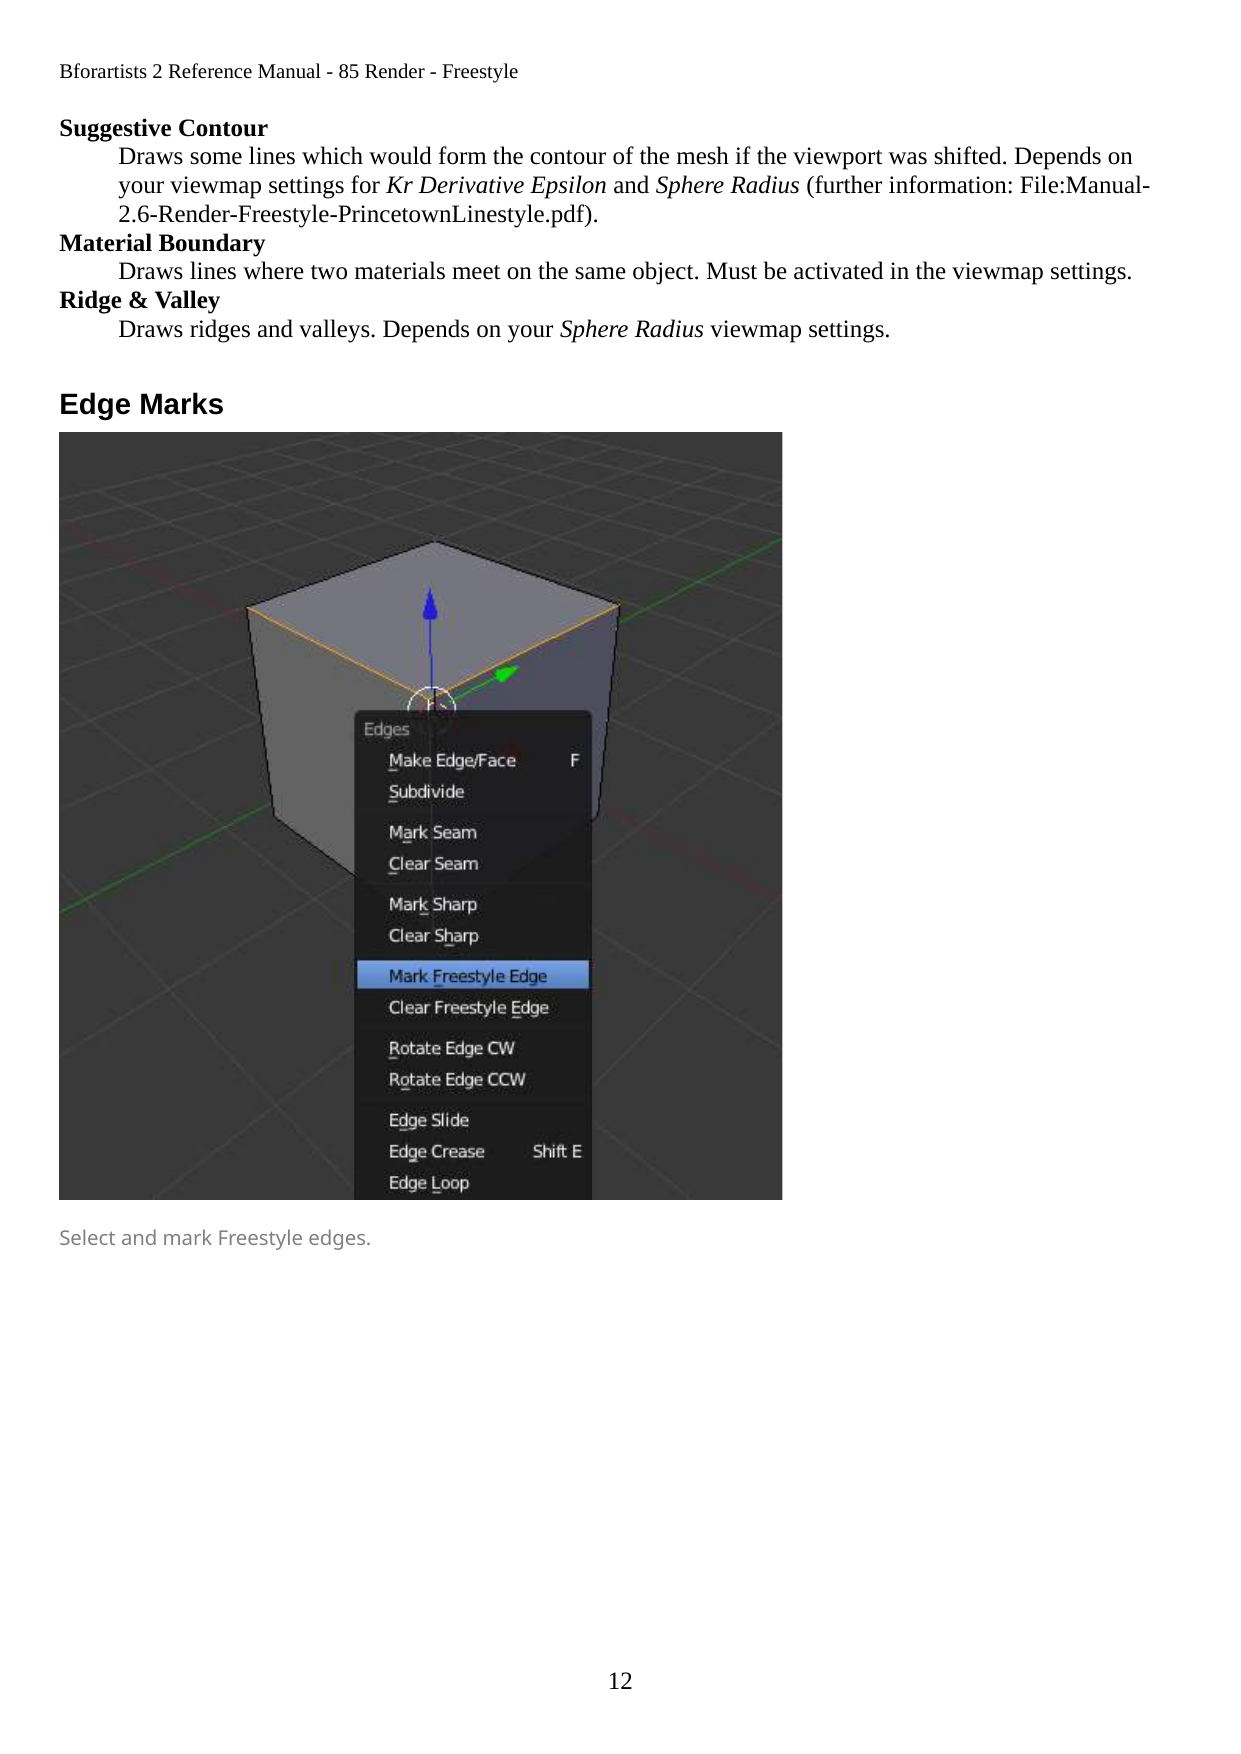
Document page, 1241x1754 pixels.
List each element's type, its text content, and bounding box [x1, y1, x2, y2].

subtitle Material Boundary [59, 228, 1181, 256]
text Select and mark Freestyle edges. [59, 1220, 1181, 1252]
list Draws lines where two materials meet on the same object. Must be activated in the viewmap settings. [118, 256, 1181, 285]
list Draws ridges and valleys. Depends on your Sphere Radius viewmap settings. [118, 314, 1181, 343]
subtitle Ridge & Valley [59, 285, 1181, 314]
subtitle Edge Marks [59, 387, 1181, 420]
list Draws some lines which would form the contour of the mesh if the viewport was shifted. Depends on your viewmap settings for Kr Derivative Epsilon and Sphere Radius (further information: File:Manual-2.6-Render-Freestyle-PrincetownLinestyle.pdf). [118, 141, 1181, 228]
picture [59, 432, 783, 1200]
subtitle Suggestive Contour [59, 113, 1181, 141]
